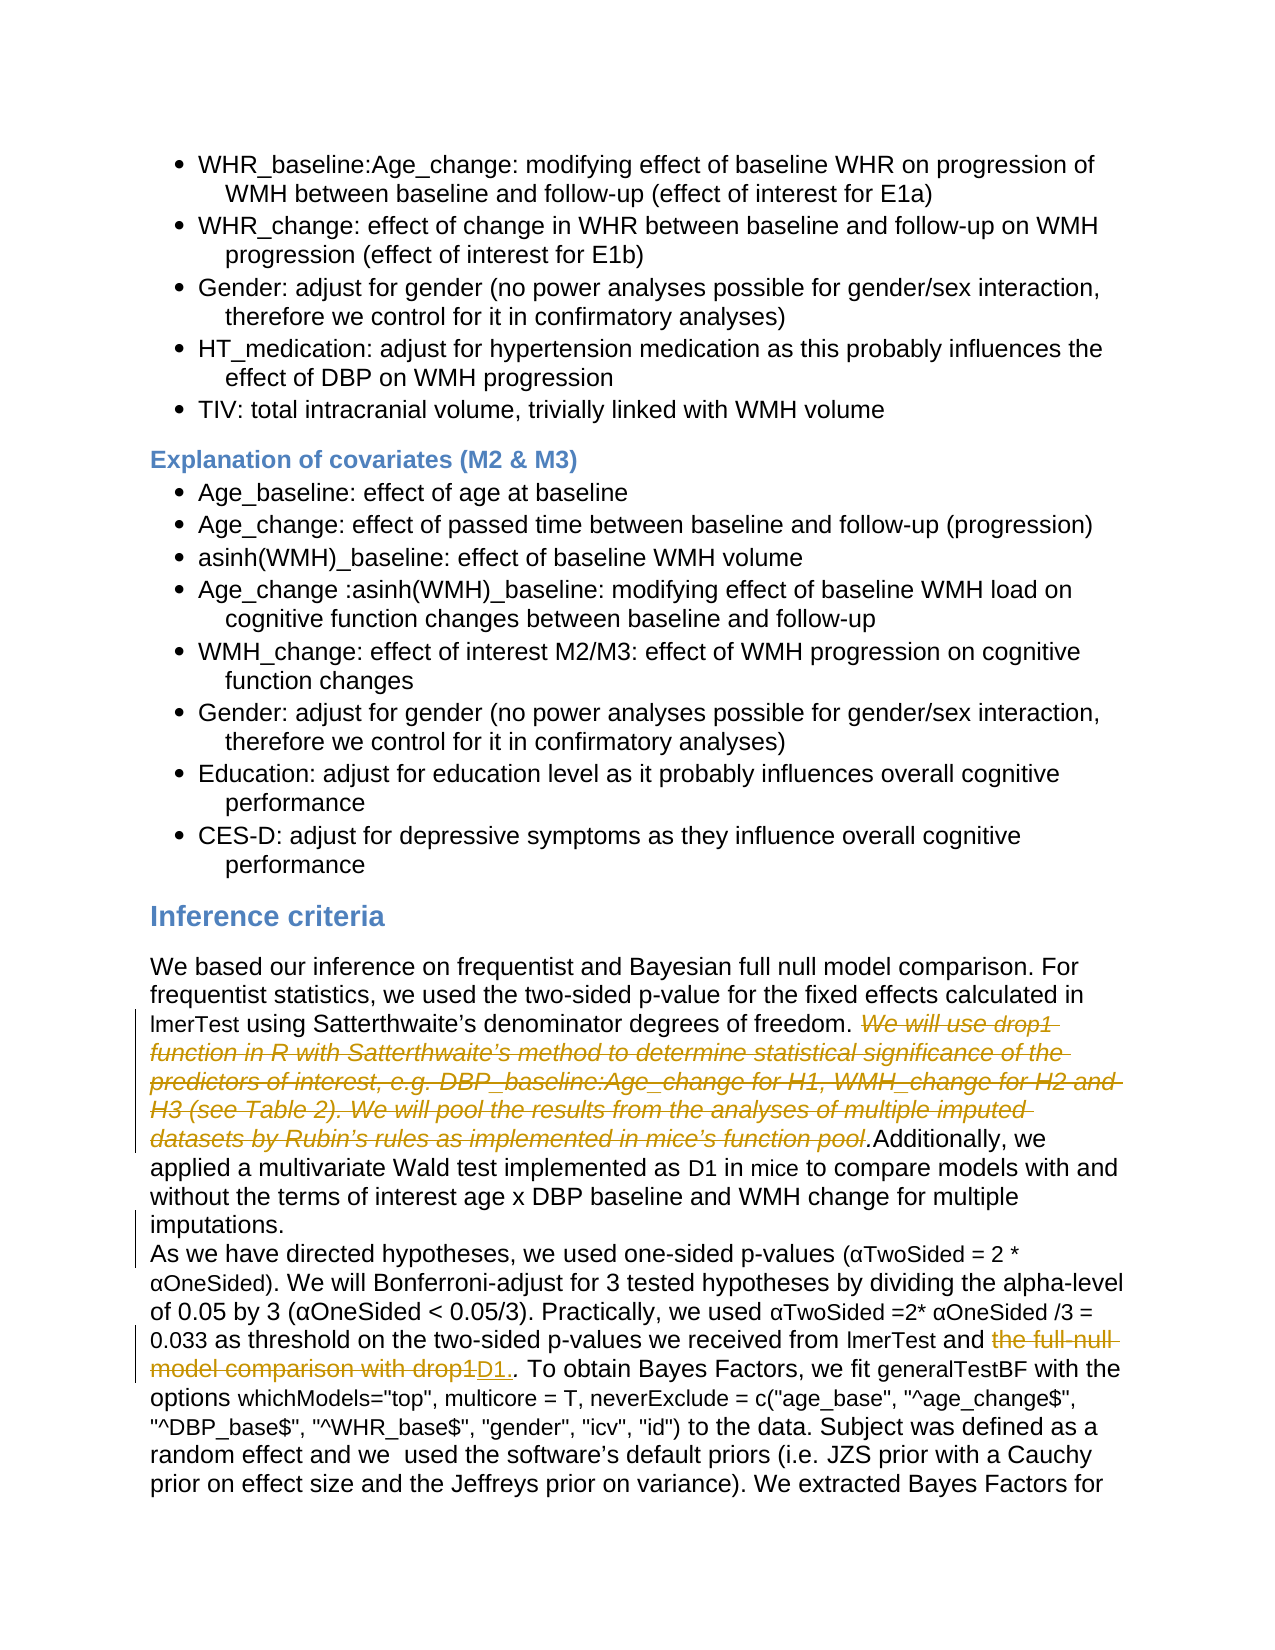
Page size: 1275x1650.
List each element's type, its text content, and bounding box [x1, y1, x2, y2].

list WMH_change: effect of interest M2/M3: effect of WMH progression on cognitive function changes [175, 637, 1125, 694]
list WHR_baseline:Age_change: modifying effect of baseline WHR on progression of WMH between baseline and follow-up (effect of interest for E1a) [175, 150, 1125, 208]
list WHR_change: effect of change in WHR between baseline and follow-up on WMH progression (effect of interest for E1b) [175, 211, 1125, 269]
list Age_baseline: effect of age at baseline [175, 478, 1125, 506]
subtitle Explanation of covariates (M2 & M3) [150, 445, 1125, 474]
subtitle Inference criteria [150, 899, 1125, 933]
list Education: adjust for education level as it probably influences overall cognitive performance [175, 759, 1125, 817]
list HT_medication: adjust for hypertension medication as this probably influences the effect of DBP on WMH progression [175, 334, 1125, 392]
list asinh(WMH)_baseline: effect of baseline WMH volume [175, 543, 1125, 572]
text We based our inference on frequentist and Bayesian full null model comparison. For frequentist statistics, we used the two-sided p-value for the fixed effects calculated in lmerTest using Satterthwaite’s denominator degrees of freedom. .Additionally, we applied a multivariate Wald test implemented as D1 in mice to compare models with and without the terms of interest age x DBP baseline and WMH change for multiple imputations.As we have directed hypotheses, we used one-sided p-values (αTwoSided = 2 * αOneSided). We will Bonferroni-adjust for 3 tested hypotheses by dividing the alpha-level of 0.05 by 3 (αOneSided < 0.05/3). Practically, we used αTwoSided =2* αOneSided /3 = 0.033 as threshold on the two-sided p-values we received from lmerTest and D1.. To obtain Bayes Factors, we fit generalTestBF with the options whichModels="top", multicore = T, neverExclude = c("age_base", "^age_change$", "^DBP_base$", "^WHR_base$", "gender", "icv", "id") to the data. Subject was defined as a random effect and we used the software’s default priors (i.e. JZS prior with a Cauchy prior on effect size and the Jeffreys prior on variance). We extracted Bayes Factors for the full model compared to models omitting the independent variables of interest. We calculated one-sided Bayes factors by drawing from the posterior distribution 10 times and calculating the probability of finding the effect in the expected direction. Then, we multiplied the two-sided Bayes factor with this probability divided by 0.5 which represents equal likelihood of both directions (see (Morey, 2017) for an example). We pooled the Bayes factors by calculating the average and reported the range of obtained Bayes factors from the five imputed datasets. We interpreted a Bayes Factor between 3 and 6 as moderate evidence, and a Bayes factor between 6 and 10 as positive evidence and above 10 as strong evidence in favor of the predictor. A Bayes Factor between 1/3 and 3 was deemed indecisive and a Bayes Factor smaller than 1/3 and 1/6 as moderate/strong evidence in favor of the null hypothesis. Bayes Factors were not be corrected for multiple comparisons as they inherently provide a lower false positive rate. Taken together, we rejected the null hypothesis if p<0.033 and BF>3. We accepted the null hypothesis if p>0.033 and BF < 1/3 (see supplementary Table 8). [150, 952, 1125, 1498]
list TIV: total intracranial volume, trivially linked with WMH volume [175, 395, 1125, 424]
list Gender: adjust for gender (no power analyses possible for gender/sex interaction, therefore we control for it in confirmatory analyses) [175, 698, 1125, 756]
list CES-D: adjust for depressive symptoms as they influence overall cognitive performance [175, 821, 1125, 878]
list Gender: adjust for gender (no power analyses possible for gender/sex interaction, therefore we control for it in confirmatory analyses) [175, 273, 1125, 330]
list Age_change :asinh(WMH)_baseline: modifying effect of baseline WMH load on cognitive function changes between baseline and follow-up [175, 575, 1125, 633]
list Age_change: effect of passed time between baseline and follow-up (progression) [175, 510, 1125, 539]
